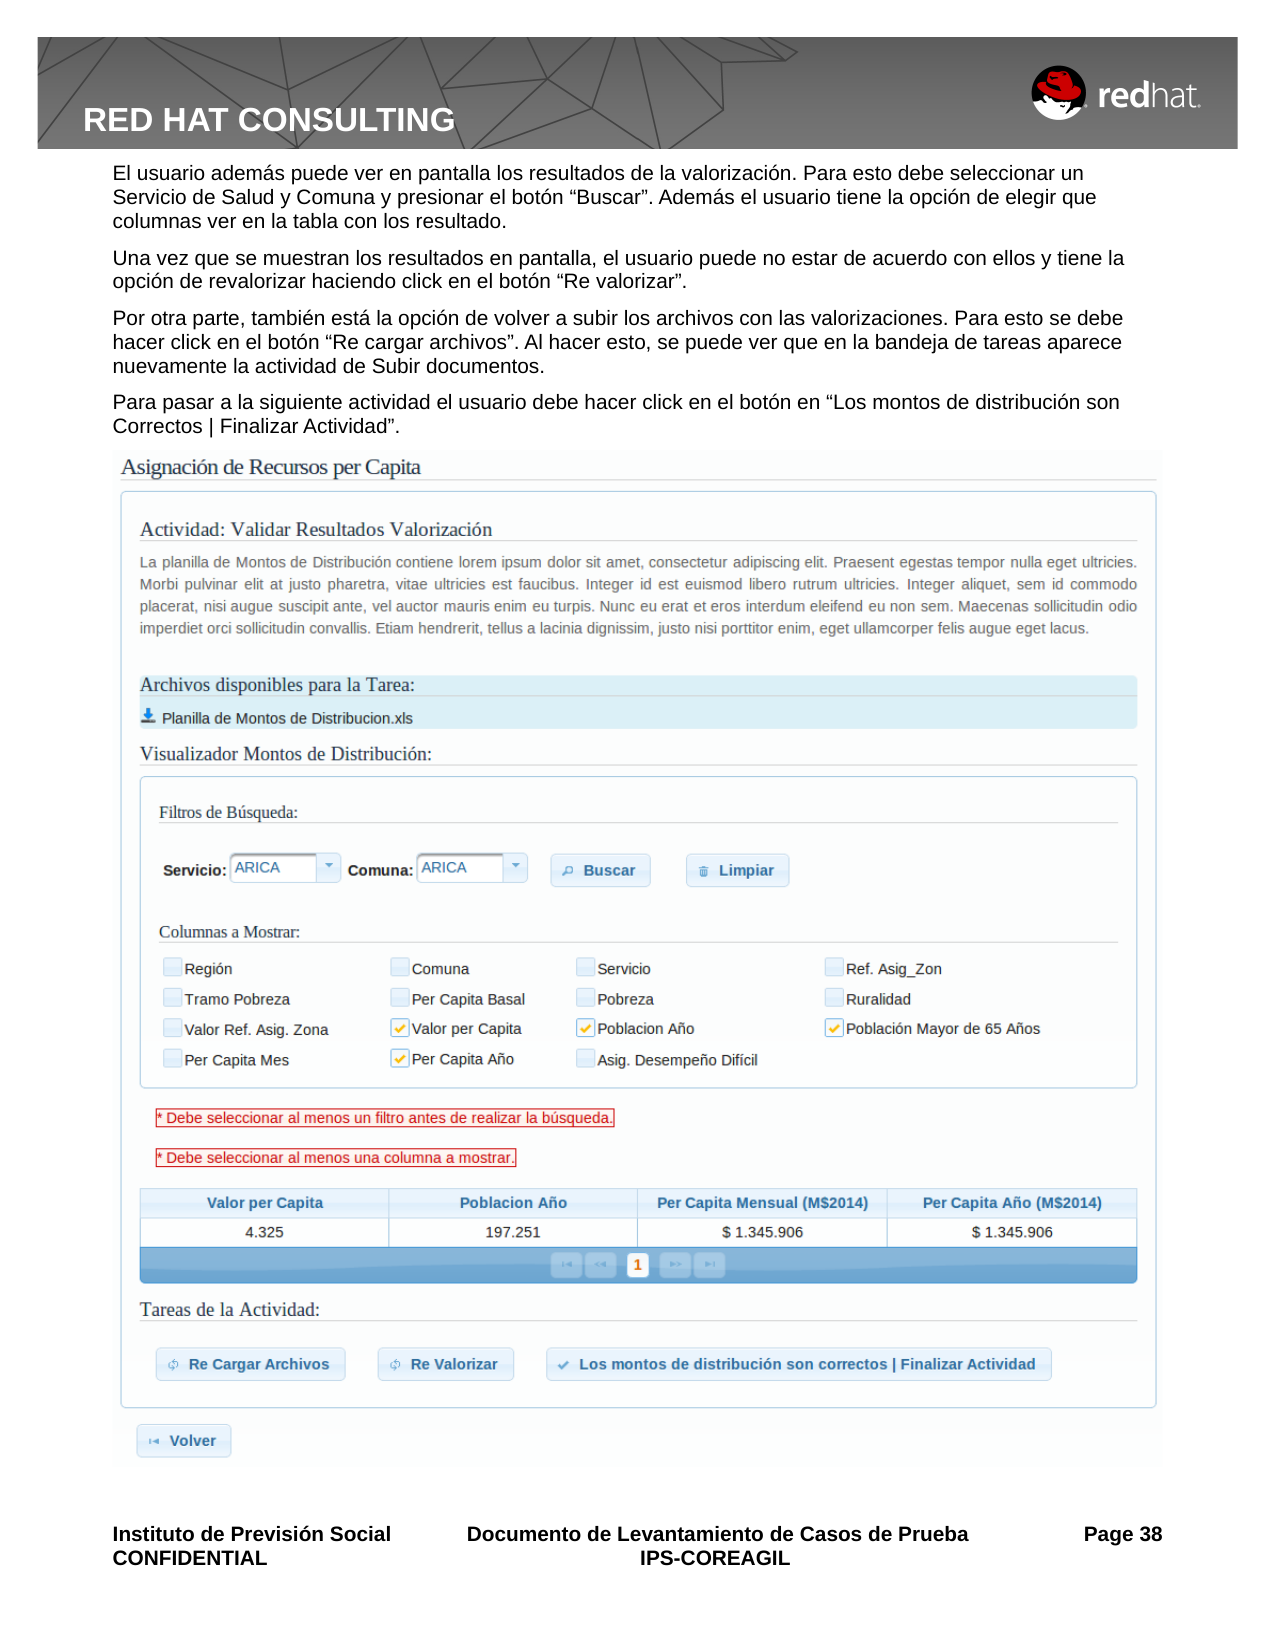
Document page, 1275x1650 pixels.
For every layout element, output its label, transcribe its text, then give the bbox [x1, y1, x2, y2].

text Para pasar a la siguiente actividad el usuario debe hacer click en el botón en “Los montos de distribución son Correctos | Finalizar Actividad”. [112, 390, 1162, 438]
text Una vez que se muestran los resultados en pantalla, el usuario puede no estar de acuerdo con ellos y tiene la opción de revalorizar haciendo click en el botón “Re valorizar”. [112, 245, 1162, 293]
picture [37, 37, 1238, 149]
picture [112, 450, 1163, 1467]
text El usuario además puede ver en pantalla los resultados de la valorización. Para esto debe seleccionar un Servicio de Salud y Comuna y presionar el botón “Buscar”. Además el usuario tiene la opción de elegir que columnas ver en la tabla con los resultado. [112, 161, 1162, 233]
text Por otra parte, también está la opción de volver a subir los archivos con las valorizaciones. Para esto se debe hacer click en el botón “Re cargar archivos”. Al hacer esto, se puede ver que en la bandeja de tareas aparece nuevamente la actividad de Subir documentos. [112, 306, 1162, 378]
